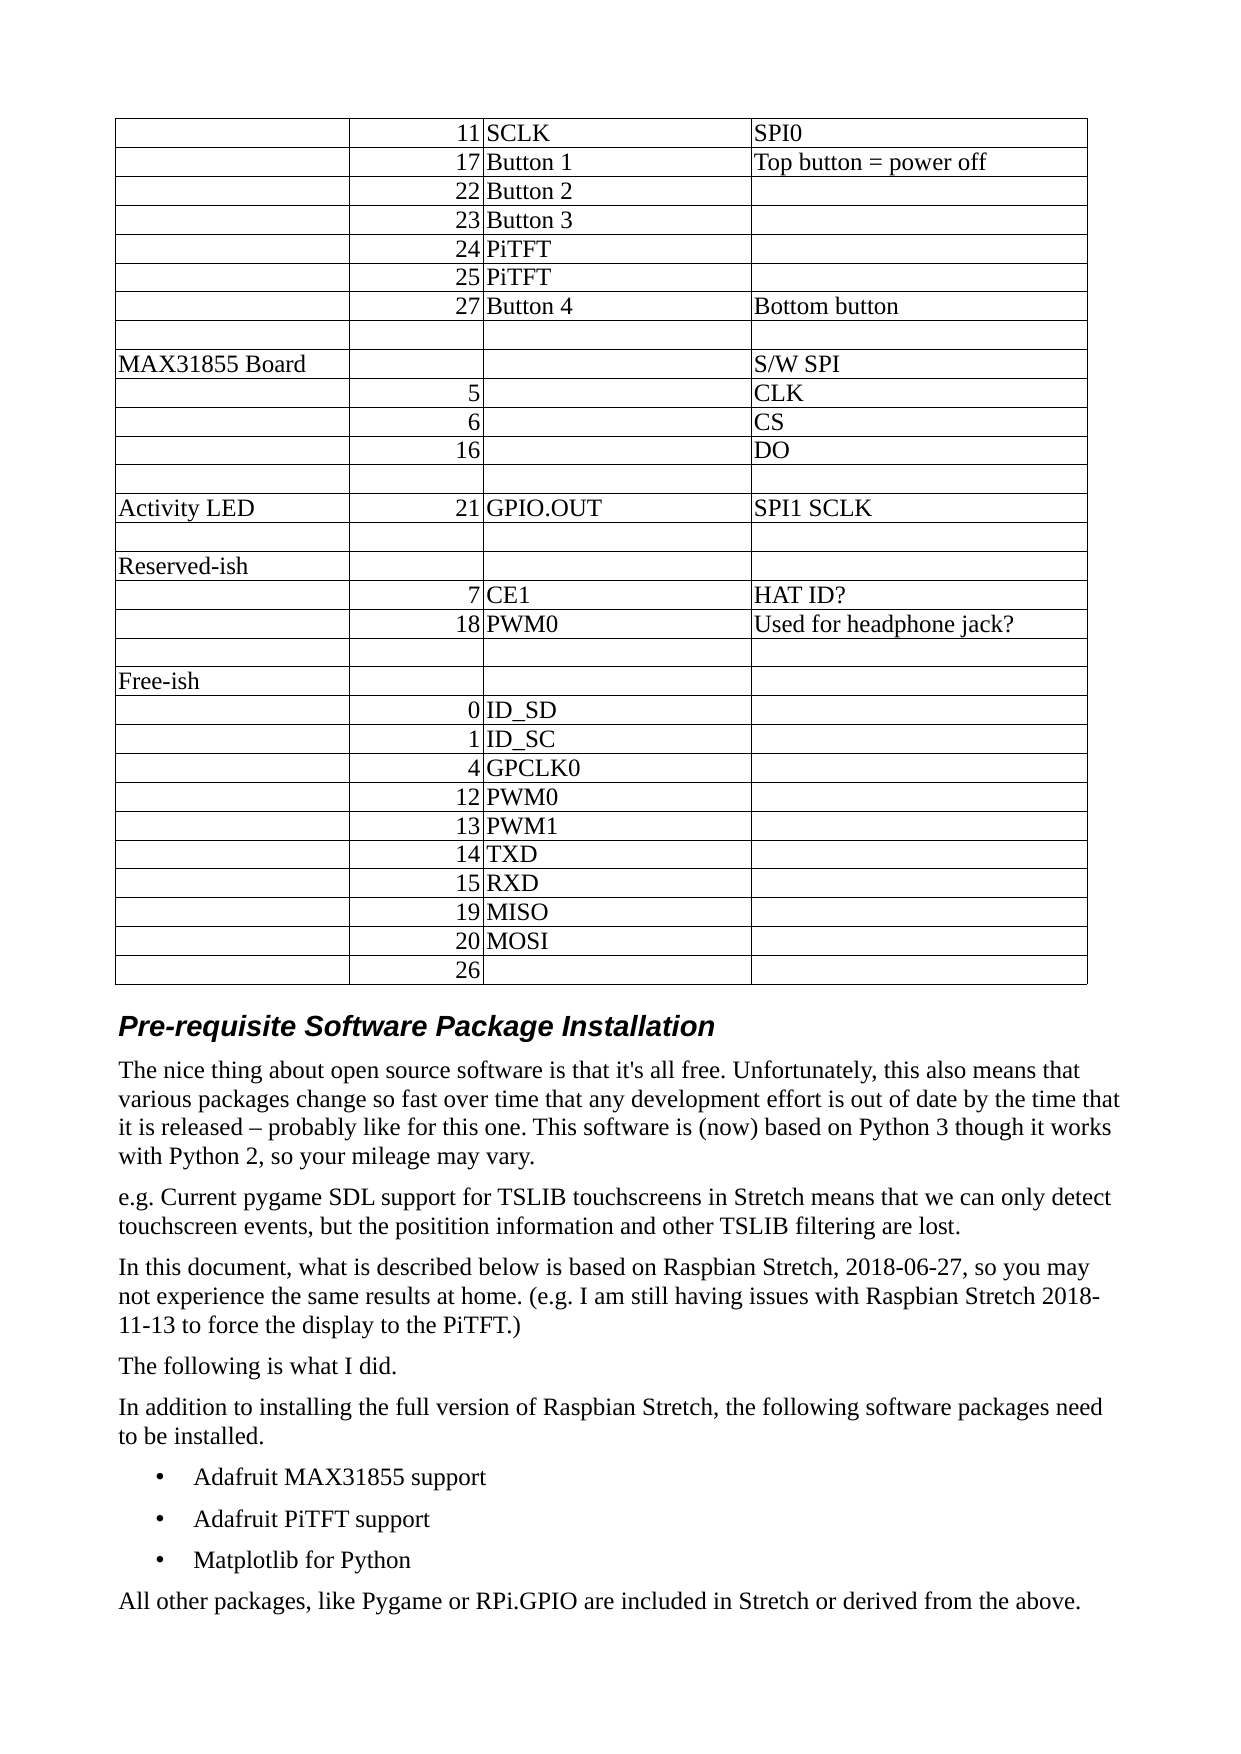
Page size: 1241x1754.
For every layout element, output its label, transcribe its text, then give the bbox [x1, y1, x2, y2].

table_cell [484, 379, 751, 407]
table_cell [116, 148, 349, 176]
table_cell RXD [484, 869, 751, 897]
table_cell [752, 177, 1087, 205]
table_cell 20 [350, 927, 483, 955]
table_cell [116, 235, 349, 262]
table_cell [752, 235, 1087, 262]
table_cell Button 3 [484, 206, 751, 233]
table_cell 26 [350, 956, 483, 984]
text The following is what I did. [118, 1351, 1122, 1380]
table_cell ID_SD [484, 696, 751, 724]
table_cell PWM0 [484, 610, 751, 637]
table_cell GPIO.OUT [484, 494, 751, 522]
table_cell [484, 321, 751, 349]
table_cell [484, 465, 751, 493]
table_cell [116, 725, 349, 753]
table_cell PWM1 [484, 812, 751, 839]
table_cell [350, 667, 483, 695]
table_cell [752, 956, 1087, 984]
table_cell [116, 927, 349, 955]
table_cell [752, 812, 1087, 839]
table_cell 25 [350, 264, 483, 291]
subtitle Pre-requisite Software Package Installation [118, 1009, 1122, 1042]
table_cell 21 [350, 494, 483, 522]
table_cell Reserved-ish [116, 552, 349, 580]
table_cell Top button = power off [752, 148, 1087, 176]
table_cell PiTFT [484, 264, 751, 291]
table_cell 5 [350, 379, 483, 407]
table_cell HAT ID? [752, 581, 1087, 609]
table_cell [752, 696, 1087, 724]
table_cell [350, 523, 483, 551]
table_cell 11 [350, 119, 483, 147]
table_cell [116, 437, 349, 464]
table_cell SCLK [484, 119, 751, 147]
table_cell MAX31855 Board [116, 350, 349, 378]
table_cell PWM0 [484, 783, 751, 811]
table_cell [116, 783, 349, 811]
table_cell Button 1 [484, 148, 751, 176]
table_cell [484, 956, 751, 984]
table_cell 22 [350, 177, 483, 205]
table_cell [116, 841, 349, 868]
table_cell [752, 321, 1087, 349]
table_cell [350, 321, 483, 349]
table_cell [752, 927, 1087, 955]
table_cell [116, 321, 349, 349]
table_cell TXD [484, 841, 751, 868]
table_cell SPI1 SCLK [752, 494, 1087, 522]
table_cell MISO [484, 898, 751, 926]
table_cell [116, 754, 349, 782]
table_cell 14 [350, 841, 483, 868]
list Matplotlib for Python [156, 1545, 1122, 1574]
table_cell Bottom button [752, 292, 1087, 320]
table_cell [484, 408, 751, 436]
list Adafruit PiTFT support [156, 1504, 1122, 1532]
table_cell 27 [350, 292, 483, 320]
text In addition to installing the full version of Raspbian Stretch, the following software packages need to be installed. [118, 1392, 1122, 1450]
table_cell [116, 379, 349, 407]
table_cell [116, 610, 349, 637]
table_cell [116, 956, 349, 984]
table_cell 24 [350, 235, 483, 262]
list Adafruit MAX31855 support [156, 1462, 1122, 1491]
table_cell CLK [752, 379, 1087, 407]
table_cell [350, 552, 483, 580]
text The nice thing about open source software is that it's all free. Unfortunately, this also means that various packages change so fast over time that any development effort is out of date by the time that it is released – probably like for this one. This software is (now) based on Python 3 though it works with Python 2, so your mileage may vary. [118, 1055, 1122, 1170]
text In this document, what is described below is based on Raspbian Stretch, 2018-06-27, so you may not experience the same results at home. (e.g. I am still having issues with Raspbian Stretch 2018-11-13 to force the display to the PiTFT.) [118, 1252, 1122, 1339]
table_cell [116, 523, 349, 551]
table_cell Activity LED [116, 494, 349, 522]
table_cell Button 2 [484, 177, 751, 205]
table_cell 19 [350, 898, 483, 926]
table_cell 7 [350, 581, 483, 609]
table_cell PiTFT [484, 235, 751, 262]
table_cell [116, 177, 349, 205]
table_cell Free-ish [116, 667, 349, 695]
table_cell CE1 [484, 581, 751, 609]
table_cell SPI0 [752, 119, 1087, 147]
table_cell [752, 898, 1087, 926]
table_cell [484, 523, 751, 551]
table_cell 13 [350, 812, 483, 839]
table_cell GPCLK0 [484, 754, 751, 782]
table_cell [350, 639, 483, 666]
table_cell 23 [350, 206, 483, 233]
table_cell ID_SC [484, 725, 751, 753]
table_cell 15 [350, 869, 483, 897]
table_cell [752, 639, 1087, 666]
table_cell 6 [350, 408, 483, 436]
table_cell 1 [350, 725, 483, 753]
table_cell CS [752, 408, 1087, 436]
table_cell 12 [350, 783, 483, 811]
table_cell [350, 350, 483, 378]
table_cell [116, 465, 349, 493]
table_cell Button 4 [484, 292, 751, 320]
table_cell 4 [350, 754, 483, 782]
table_cell [116, 639, 349, 666]
table_cell [484, 437, 751, 464]
table_cell [752, 725, 1087, 753]
table_cell [116, 696, 349, 724]
table_cell Used for headphone jack? [752, 610, 1087, 637]
table_cell [116, 581, 349, 609]
table_cell 17 [350, 148, 483, 176]
table_cell [752, 841, 1087, 868]
table_cell 0 [350, 696, 483, 724]
table_cell [116, 408, 349, 436]
table_cell [752, 869, 1087, 897]
table_cell [752, 264, 1087, 291]
text All other packages, like Pygame or RPi.GPIO are included in Stretch or derived from the above. [118, 1586, 1122, 1615]
table_cell [752, 206, 1087, 233]
table_cell [752, 552, 1087, 580]
text e.g. Current pygame SDL support for TSLIB touchscreens in Stretch means that we can only detect touchscreen events, but the positition information and other TSLIB filtering are lost. [118, 1182, 1122, 1240]
table_cell [116, 869, 349, 897]
table_cell [116, 292, 349, 320]
table_cell [752, 754, 1087, 782]
table_cell [484, 552, 751, 580]
table_cell MOSI [484, 927, 751, 955]
table_cell S/W SPI [752, 350, 1087, 378]
table_cell [752, 667, 1087, 695]
table_cell DO [752, 437, 1087, 464]
table_cell [484, 350, 751, 378]
table_cell [752, 523, 1087, 551]
table_cell [752, 465, 1087, 493]
table_cell [116, 206, 349, 233]
table_cell [116, 264, 349, 291]
table_cell [116, 812, 349, 839]
table_cell 16 [350, 437, 483, 464]
table_cell 18 [350, 610, 483, 637]
table_cell [350, 465, 483, 493]
table_cell [484, 667, 751, 695]
table_cell [116, 898, 349, 926]
table_cell [116, 119, 349, 147]
table_cell [484, 639, 751, 666]
table_cell [752, 783, 1087, 811]
